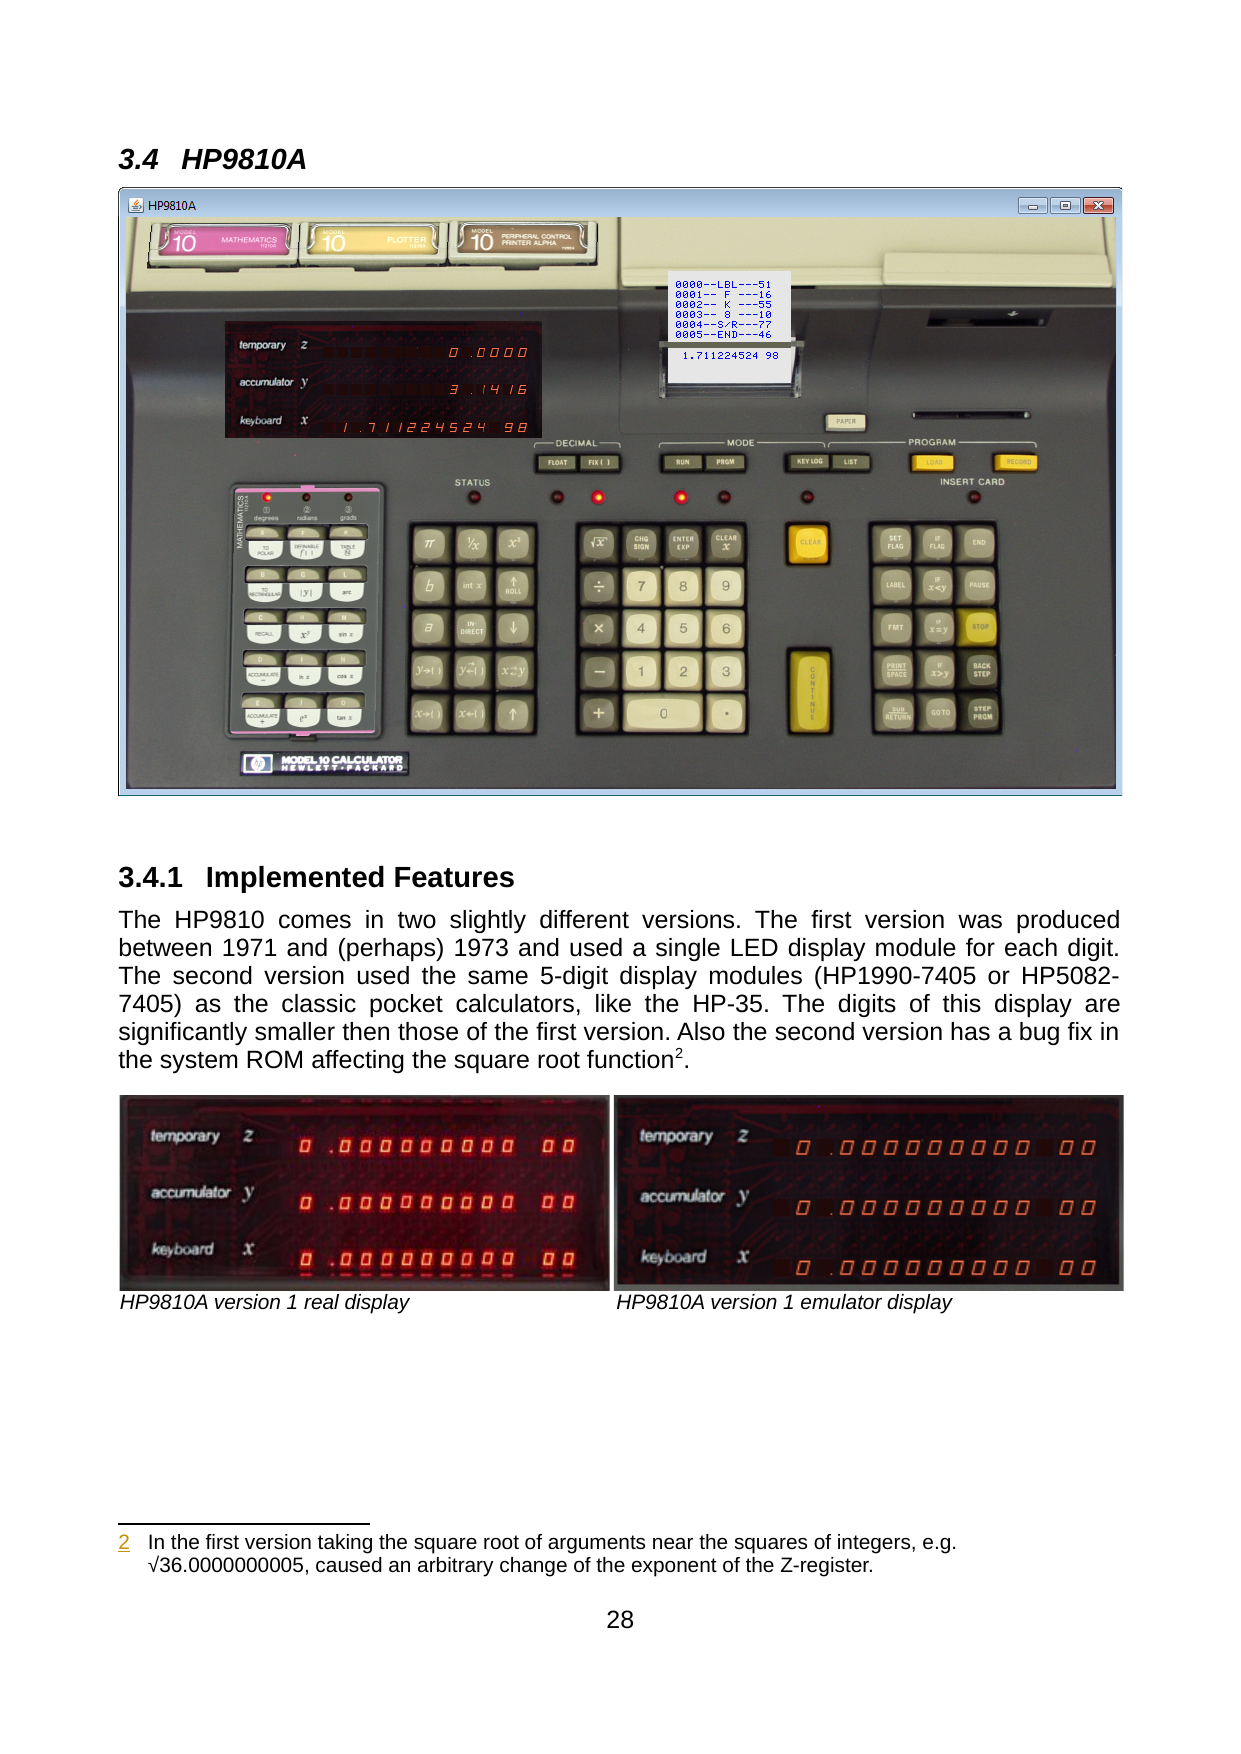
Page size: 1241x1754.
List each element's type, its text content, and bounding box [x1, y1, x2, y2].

text The HP9810 comes in two slightly different versions. The first version was produced between 1971 and (perhaps) 1973 and used a single LED display module for each digit. The second version used the same 5-digit display modules (HP1990-7405 or HP5082-7405) as the classic pocket calculators, like the HP-35. The digits of this display are significantly smaller then those of the first version. Also the second version has a bug fix in the system ROM affecting the square root function. [118, 906, 1122, 1074]
text HP9810A version 1 real display [119, 1291, 610, 1314]
subtitle Implemented Features [118, 861, 1122, 894]
picture [119, 1095, 610, 1291]
subtitle HP9810A [118, 143, 1122, 176]
text In the first version taking the square root of arguments near the squares of integers, e.g. √36.0000000005, caused an arbitrary change of the exponent of the Z-register. [118, 1530, 1122, 1577]
picture [613, 1095, 1124, 1291]
text HP9810A version 1 emulator display [616, 1291, 1124, 1313]
picture [118, 187, 1123, 796]
